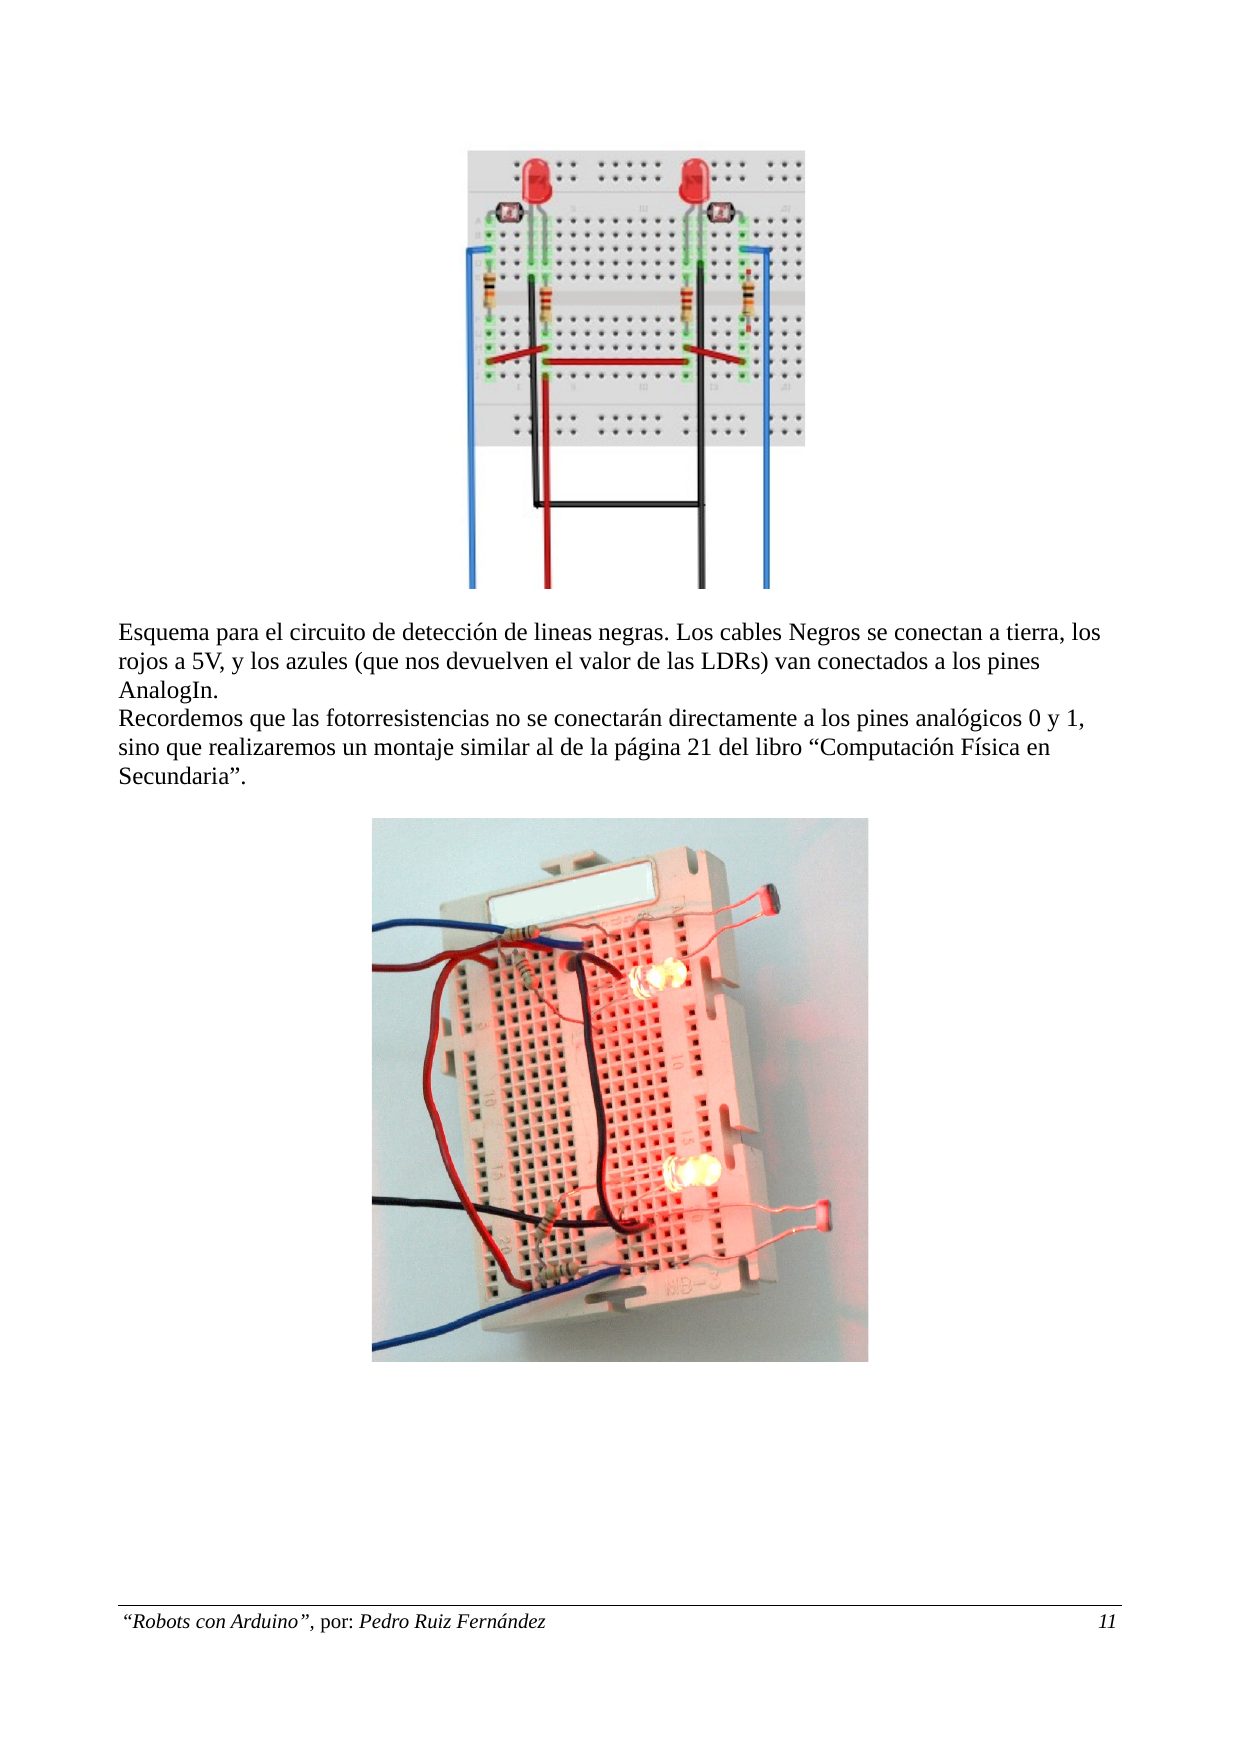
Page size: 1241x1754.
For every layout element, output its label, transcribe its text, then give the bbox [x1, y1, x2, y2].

picture [371, 818, 869, 1362]
text Recordemos que las fotorresistencias no se conectarán directamente a los pines analógicos 0 y 1, sino que realizaremos un montaje similar al de la página 21 del libro “Computación Física en Secundaria”. [118, 703, 1122, 790]
text Esquema para el circuito de detección de lineas negras. Los cables Negros se conectan a tierra, los rojos a 5V, y los azules (que nos devuelven el valor de las LDRs) van conectados a los pines AnalogIn. [118, 617, 1122, 703]
picture [435, 118, 806, 589]
